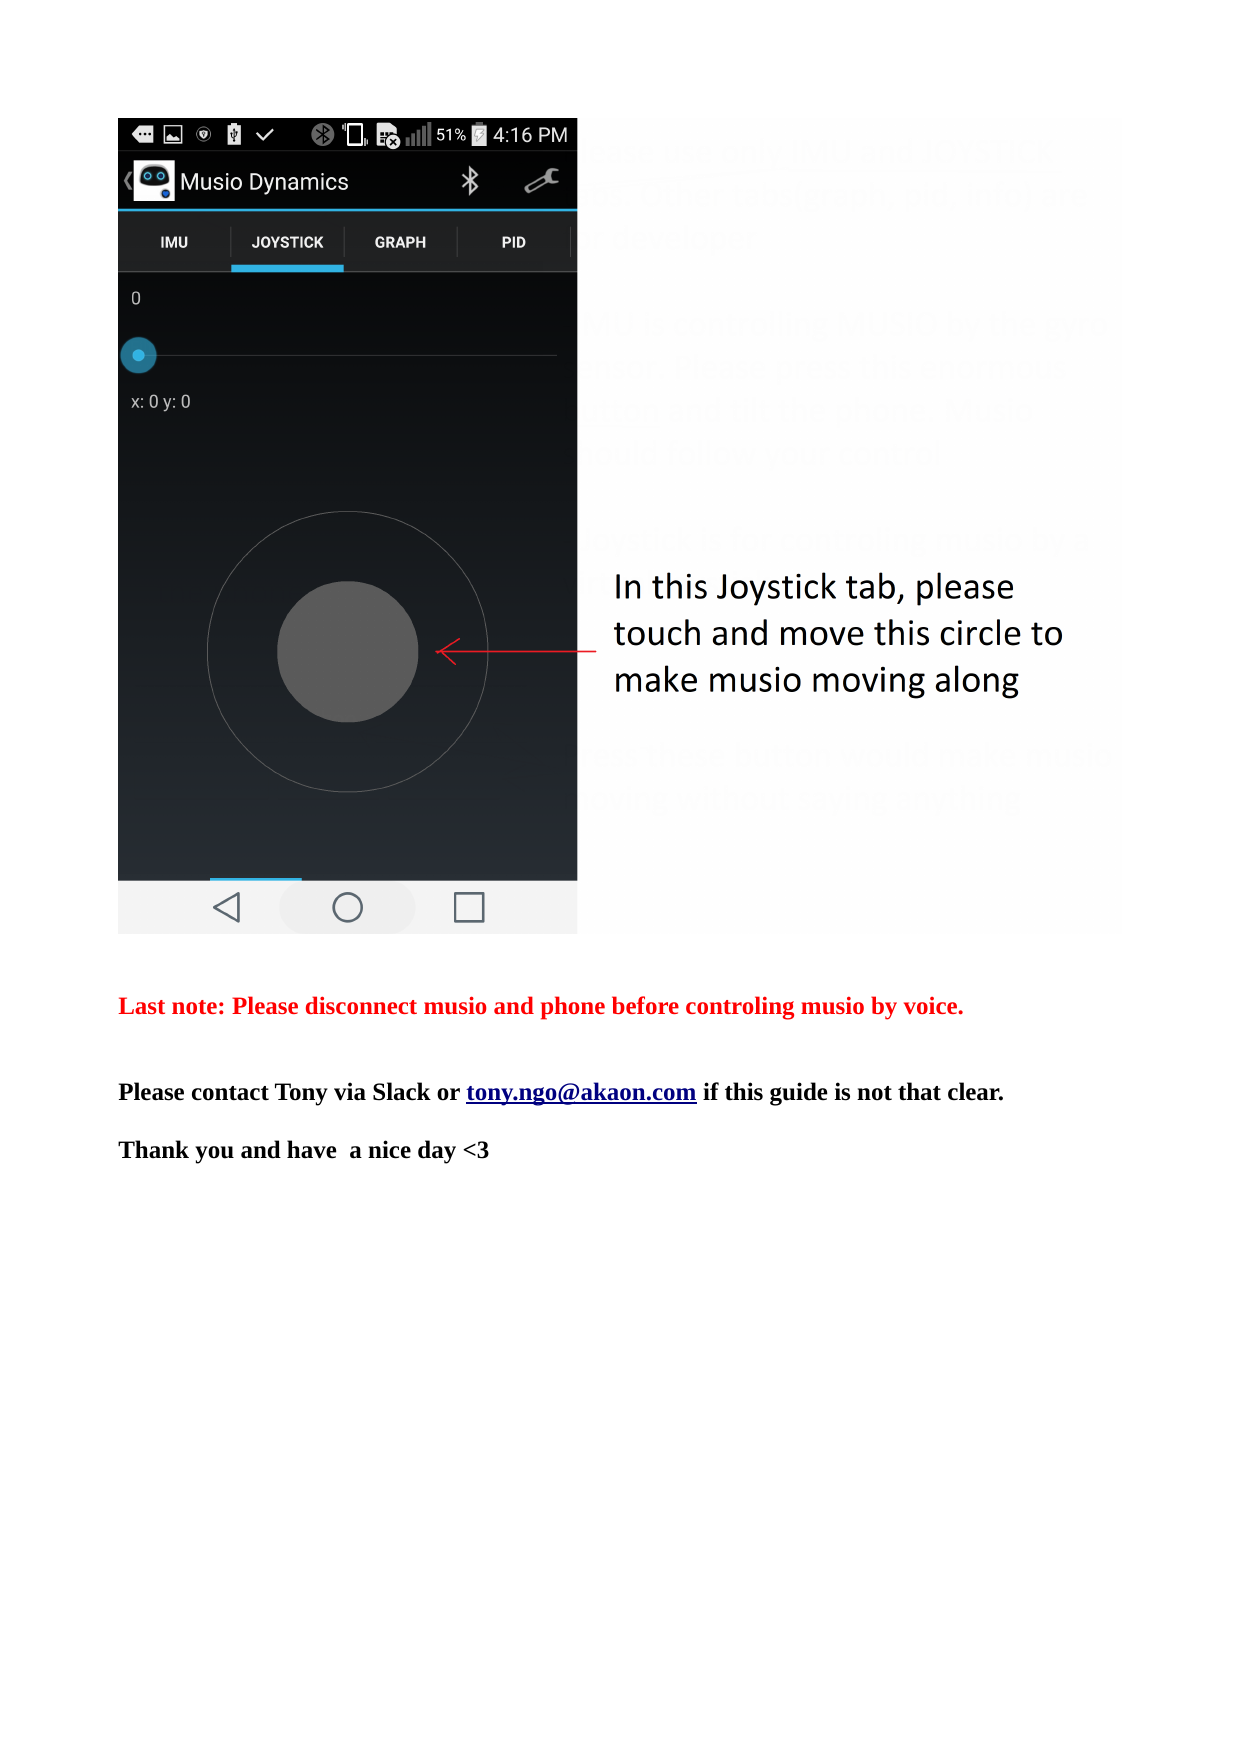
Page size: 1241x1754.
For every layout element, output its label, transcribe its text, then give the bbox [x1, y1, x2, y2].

picture [118, 118, 1123, 934]
text Please contact Tony via Slack or tony.ngo@akaon.com if this guide is not that clear. [118, 1077, 1122, 1106]
text Last note: Please disconnect musio and phone before controling musio by voice. [118, 991, 1122, 1020]
text Thank you and have a nice day <3 [118, 1106, 1122, 1163]
